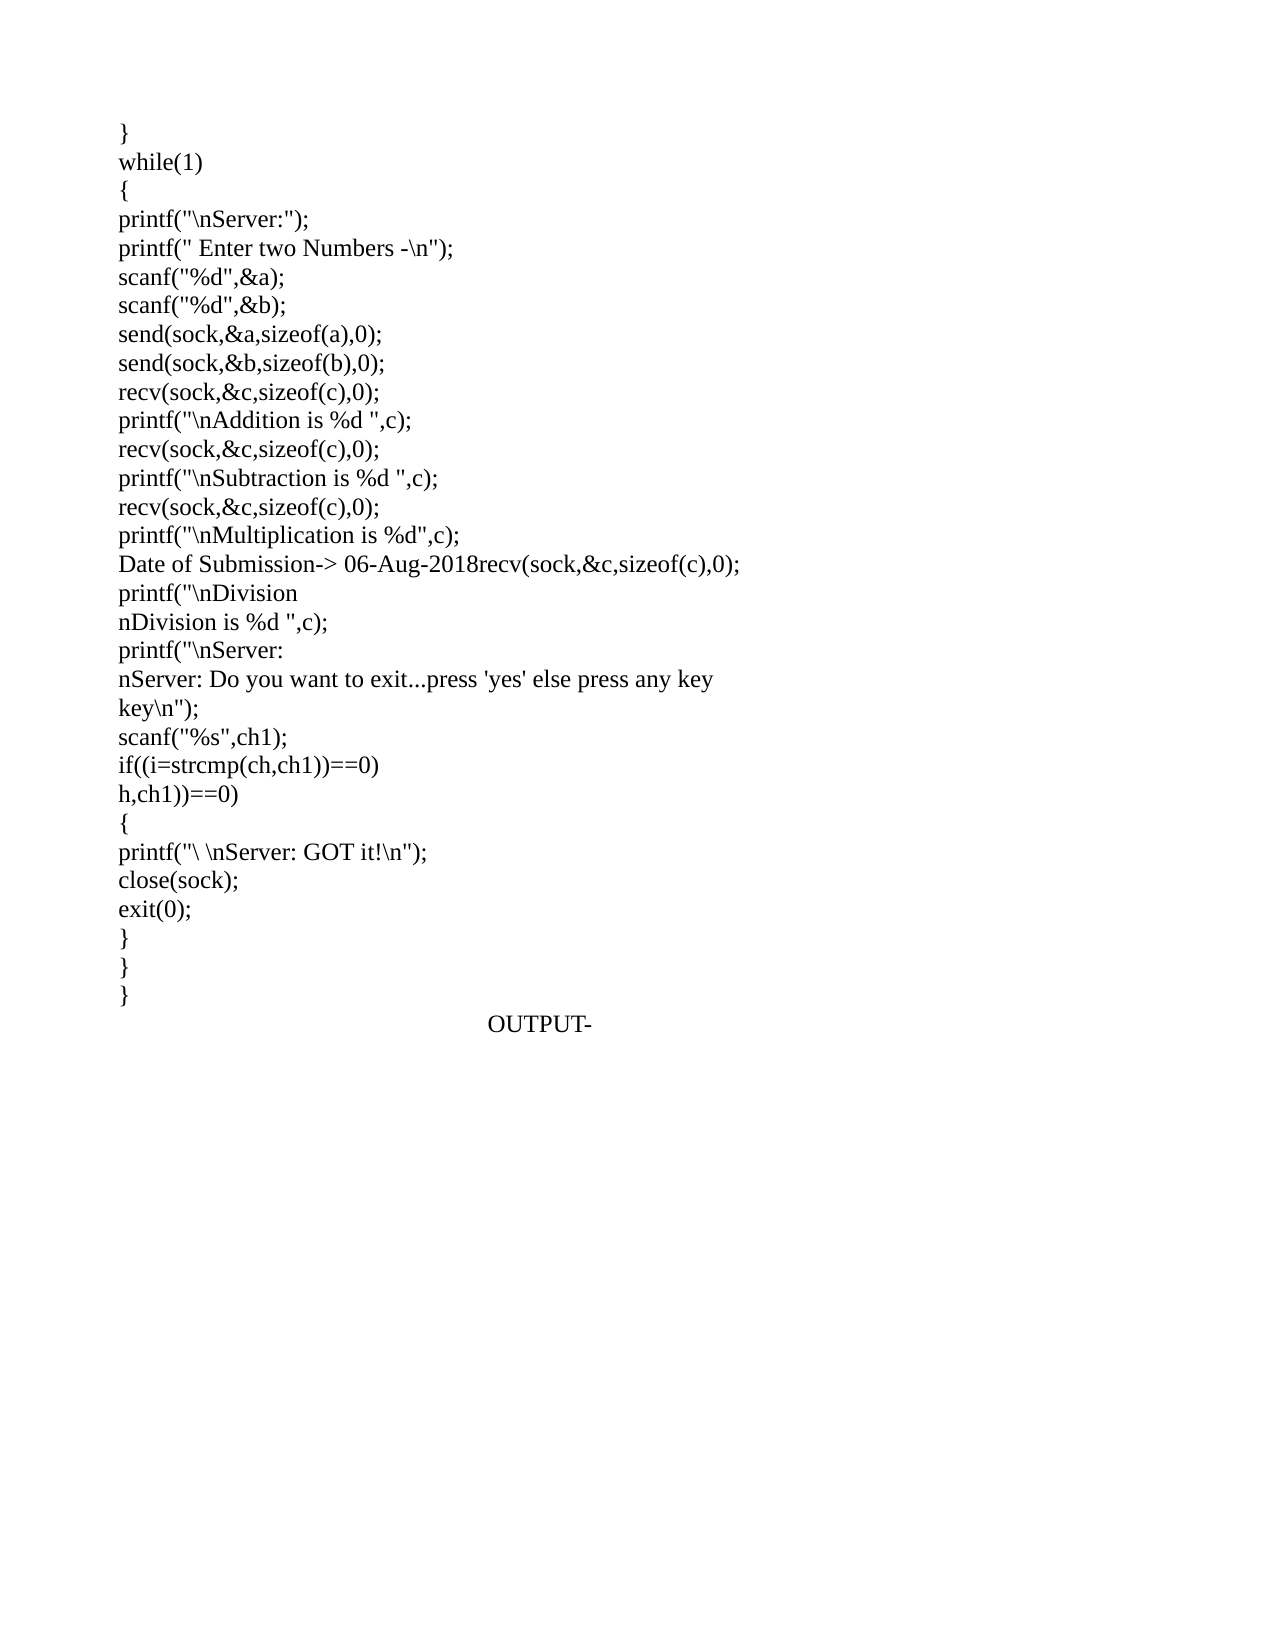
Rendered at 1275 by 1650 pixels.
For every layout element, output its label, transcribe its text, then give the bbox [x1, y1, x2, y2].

text if((i=strcmp(ch,ch1))==0) [118, 751, 1157, 779]
text while(1) [118, 147, 1157, 176]
text printf("\nServer: [118, 636, 1157, 664]
text Date of Submission-> 06-Aug-2018recv(sock,&c,sizeof(c),0); [118, 549, 1157, 578]
text printf("\nSubtraction is %d ",c); [118, 463, 1157, 492]
text scanf("%d",&b); [118, 291, 1157, 319]
text close(sock); [118, 866, 1157, 894]
text printf("\nMultiplication is %d",c); [118, 521, 1157, 549]
text scanf("%s",ch1); [118, 722, 1157, 751]
text printf("\nAddition is %d ",c); [118, 406, 1157, 434]
text } [118, 952, 1157, 981]
text printf("\nServer:"); [118, 204, 1157, 233]
text } [118, 923, 1157, 952]
text key\n"); [118, 693, 1157, 722]
text printf("\nDivision [118, 578, 1157, 607]
text recv(sock,&c,sizeof(c),0); [118, 434, 1157, 463]
text h,ch1))==0) [118, 779, 1157, 808]
text scanf("%d",&a); [118, 262, 1157, 291]
text } [118, 981, 1157, 1009]
text printf(" Enter two Numbers -\n"); [118, 233, 1157, 262]
text { [118, 808, 1157, 837]
text exit(0); [118, 894, 1157, 923]
text nServer: Do you want to exit...press 'yes' else press any key [118, 664, 1157, 693]
text nDivision is %d ",c); [118, 607, 1157, 636]
text printf("\ \nServer: GOT it!\n"); [118, 837, 1157, 866]
text send(sock,&a,sizeof(a),0); [118, 319, 1157, 348]
text { [118, 176, 1157, 204]
text recv(sock,&c,sizeof(c),0); [118, 492, 1157, 521]
text recv(sock,&c,sizeof(c),0); [118, 377, 1157, 406]
text OUTPUT- [118, 1009, 1157, 1038]
text send(sock,&b,sizeof(b),0); [118, 348, 1157, 377]
text } [118, 118, 1157, 147]
